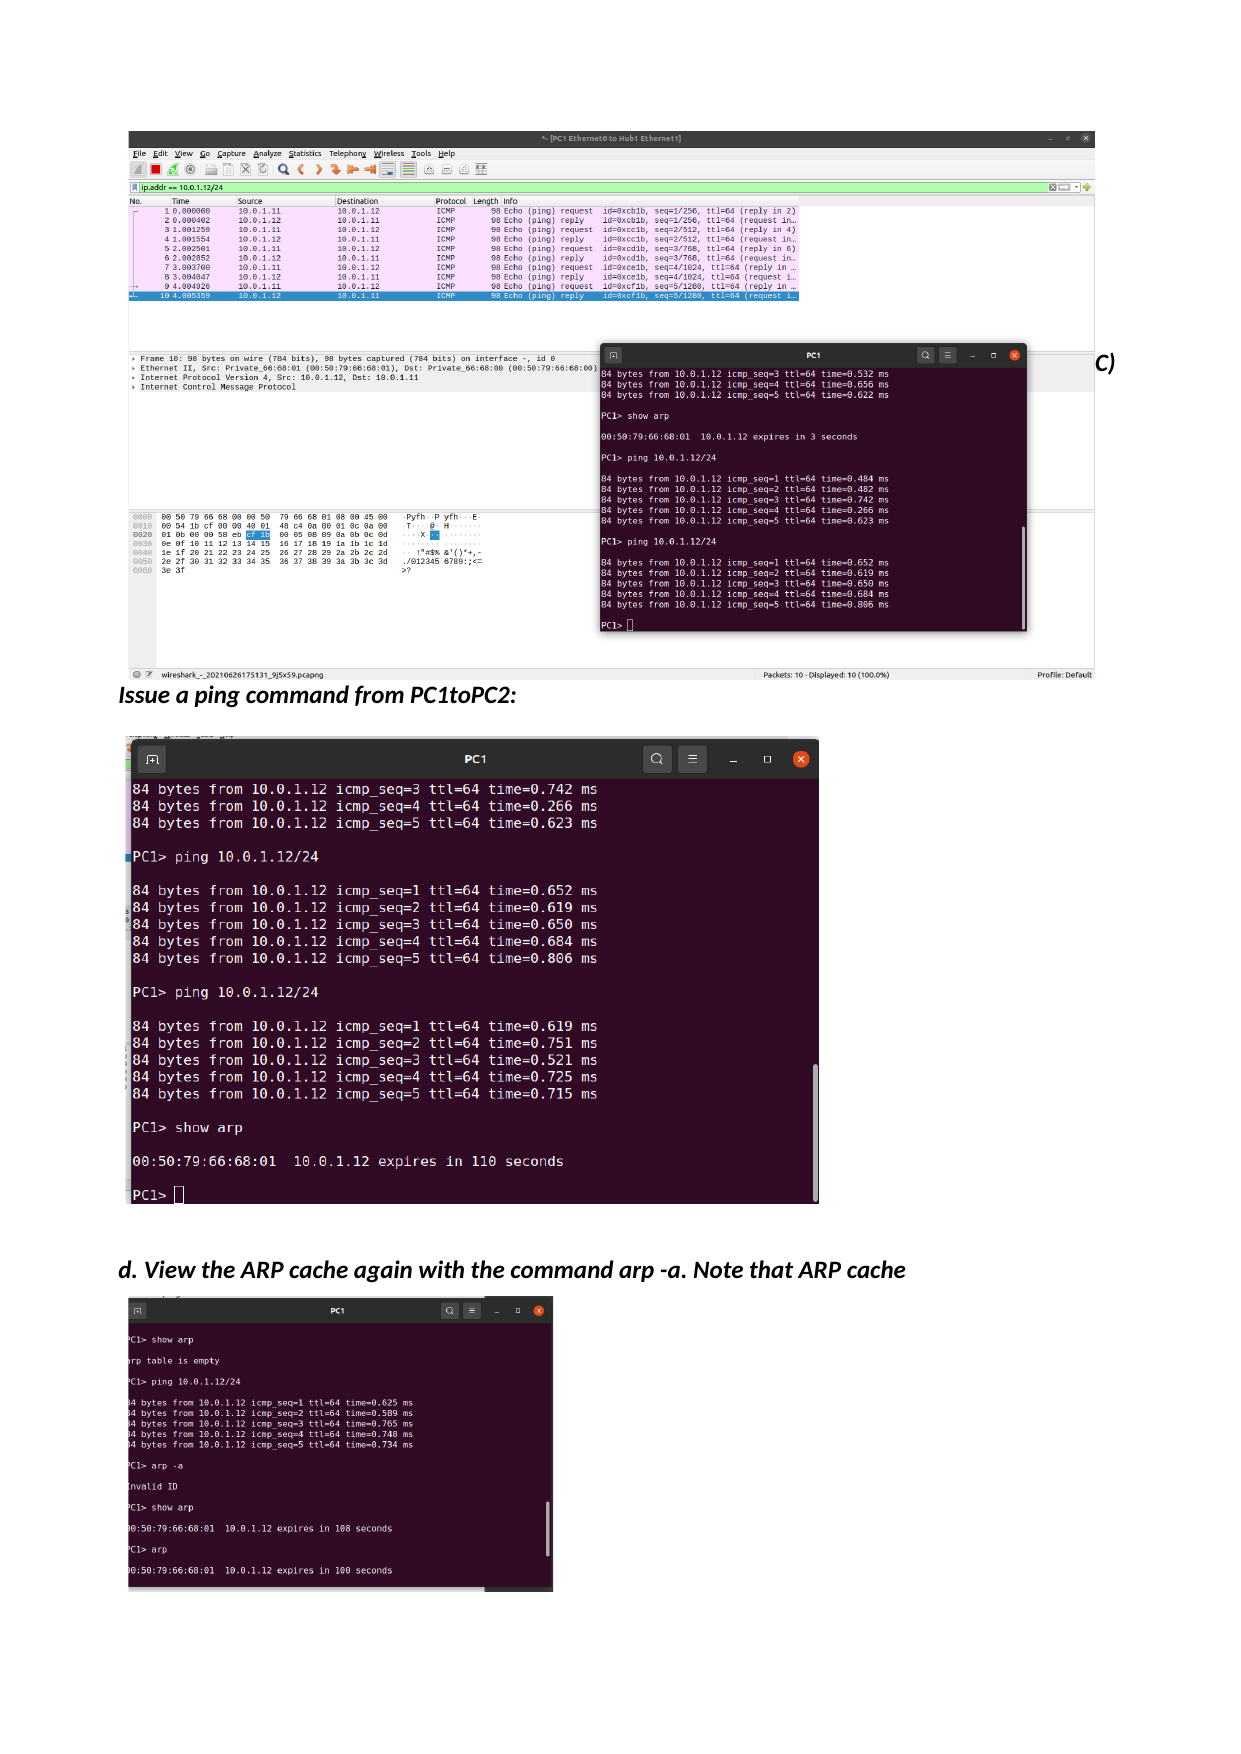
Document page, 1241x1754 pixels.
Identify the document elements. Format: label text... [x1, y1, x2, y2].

text C) Issue a ping command from PC1toPC2: [118, 347, 1122, 710]
picture [272, 1296, 554, 1592]
text d. View the ARP cache again with the command arp -a. Note that ARP cache [118, 1254, 1122, 1285]
picture [128, 131, 1095, 680]
picture [348, 736, 819, 1204]
